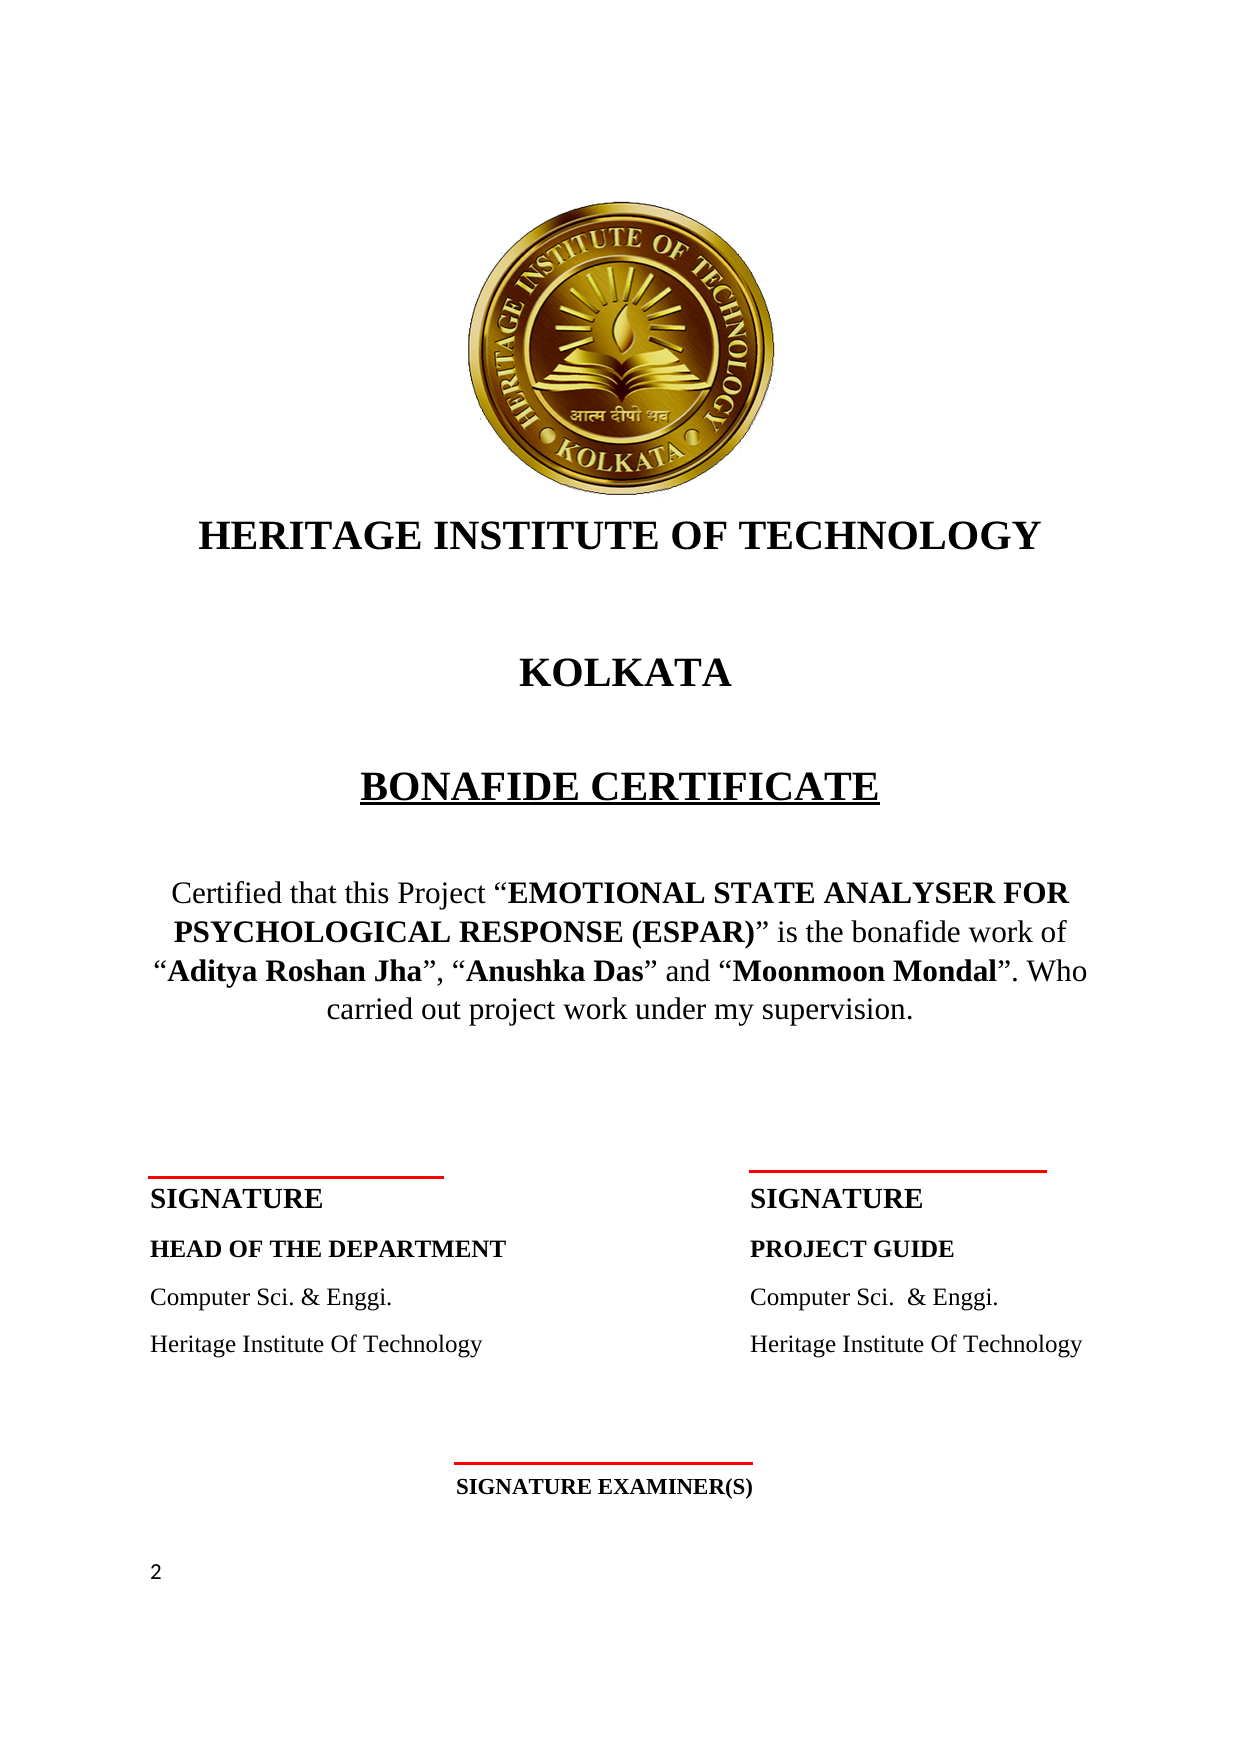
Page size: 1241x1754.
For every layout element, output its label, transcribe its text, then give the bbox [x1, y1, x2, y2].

text Computer Sci. & Enggi. Computer Sci. & Enggi. [150, 1282, 1090, 1311]
text SIGNATURE SIGNATURE [150, 1181, 1090, 1215]
picture [459, 195, 781, 505]
text BONAFIDE CERTIFICATE [150, 761, 1090, 809]
text HERITAGE INSTITUTE OF TECHNOLOGY [150, 511, 1090, 559]
text KOLKATA [150, 647, 1090, 695]
text SIGNATURE EXAMINER(S) [150, 1473, 1090, 1499]
text Certified that this Project “EMOTIONAL STATE ANALYSER FOR PSYCHOLOGICAL RESPONSE (ESPAR)” is the bonafide work of “Aditya Roshan Jha”, “Anushka Das” and “Moonmoon Mondal”. Who carried out project work under my supervision. [150, 874, 1090, 1027]
text HEAD OF THE DEPARTMENT PROJECT GUIDE [150, 1234, 1090, 1263]
text Heritage Institute Of Technology Heritage Institute Of Technology [150, 1329, 1090, 1358]
